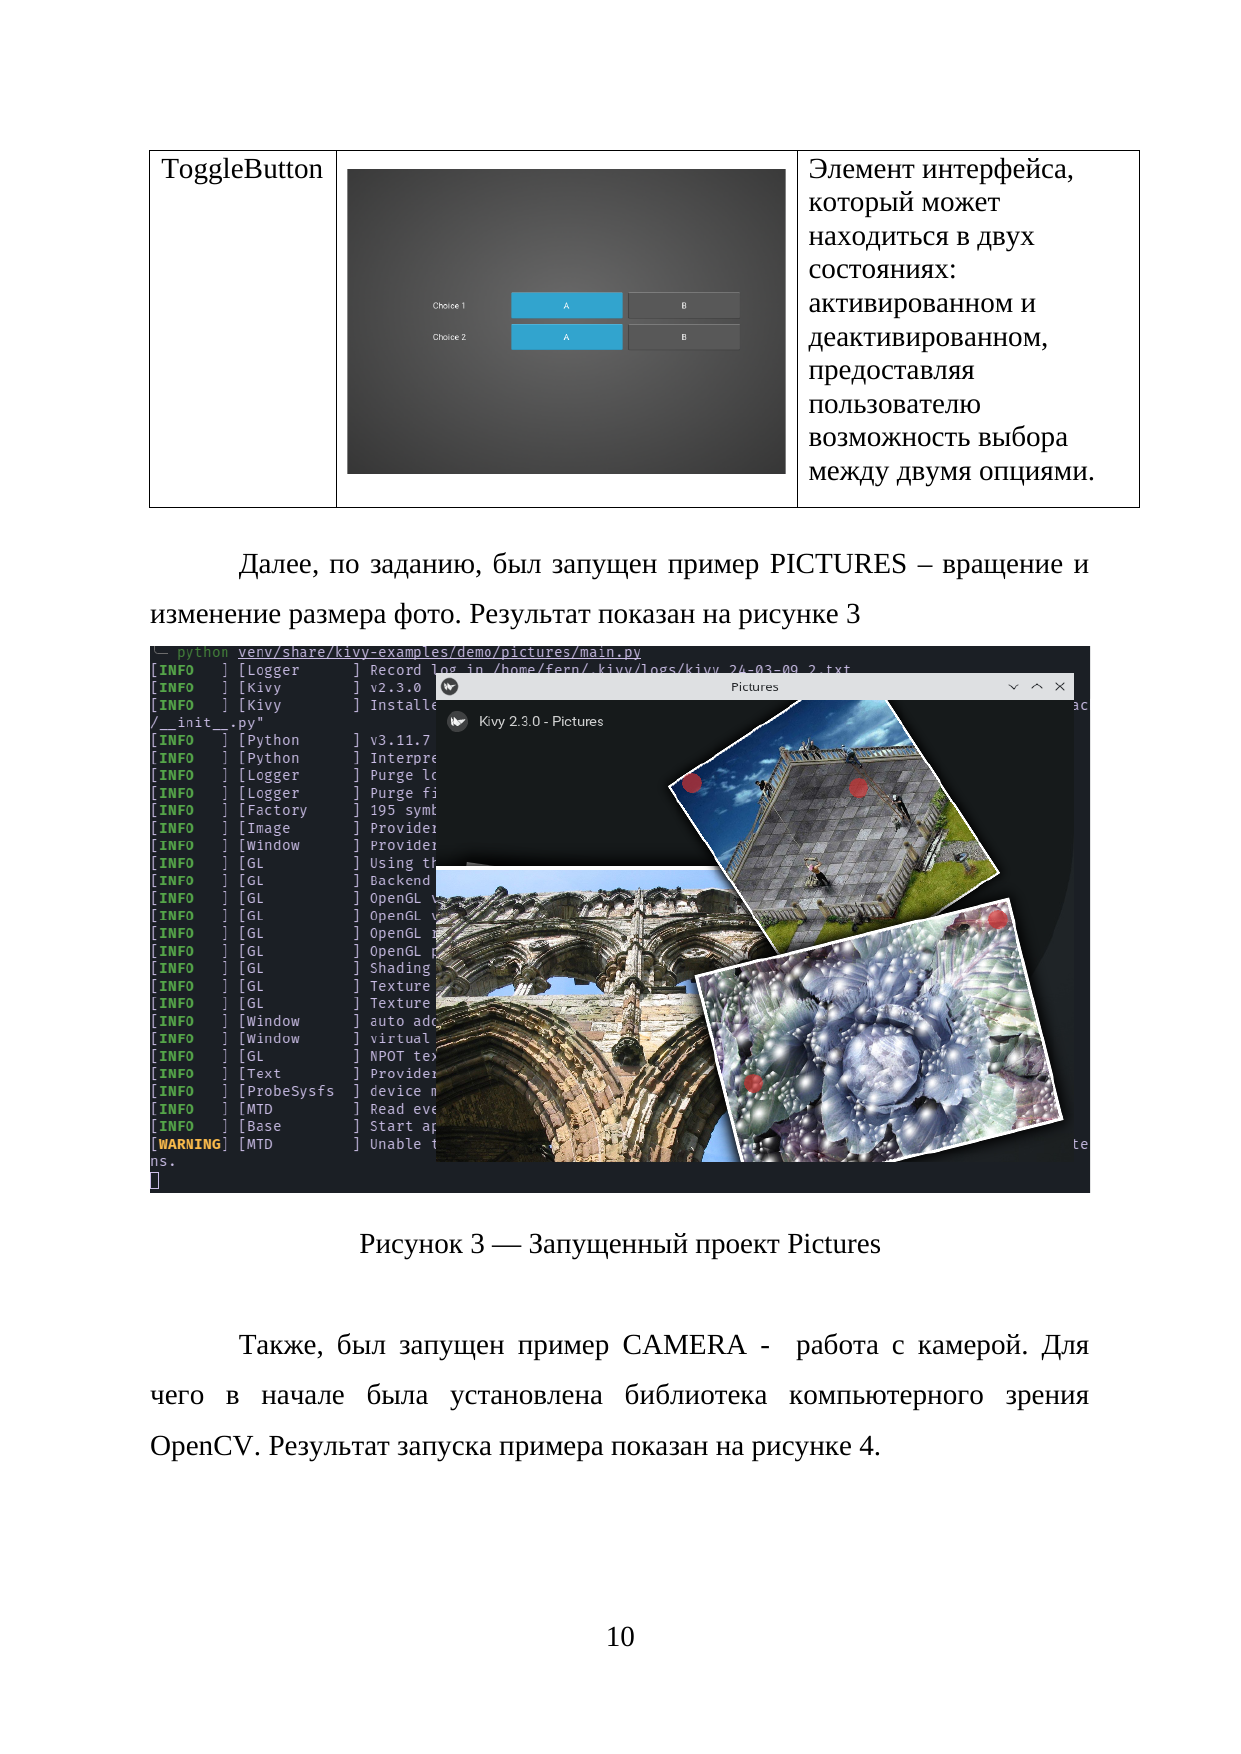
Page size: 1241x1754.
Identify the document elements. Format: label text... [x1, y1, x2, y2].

text Далее, по заданию, был запущен пример PICTURES – вращение и изменение размера фото. Результат показан на рисунке 3 [150, 546, 1090, 630]
picture [347, 169, 786, 474]
picture [150, 646, 1091, 1193]
table_cell ToggleButton [150, 151, 336, 507]
table_cell [337, 151, 797, 507]
text Также, был запущен пример CAMERA - работа с камерой. Для чего в начале была установлена библиотека компьютерного зрения OpenCV. Результат запуска примера показан на рисунке 4. [150, 1327, 1090, 1461]
text Рисунок 3 — Запущенный проект Pictures [150, 1193, 1090, 1260]
table_cell Элемент интерфейса, который может находиться в двух состояниях: активированном и деактивированном, предоставляя пользователю возможность выбора между двумя опциями. [798, 151, 1139, 507]
